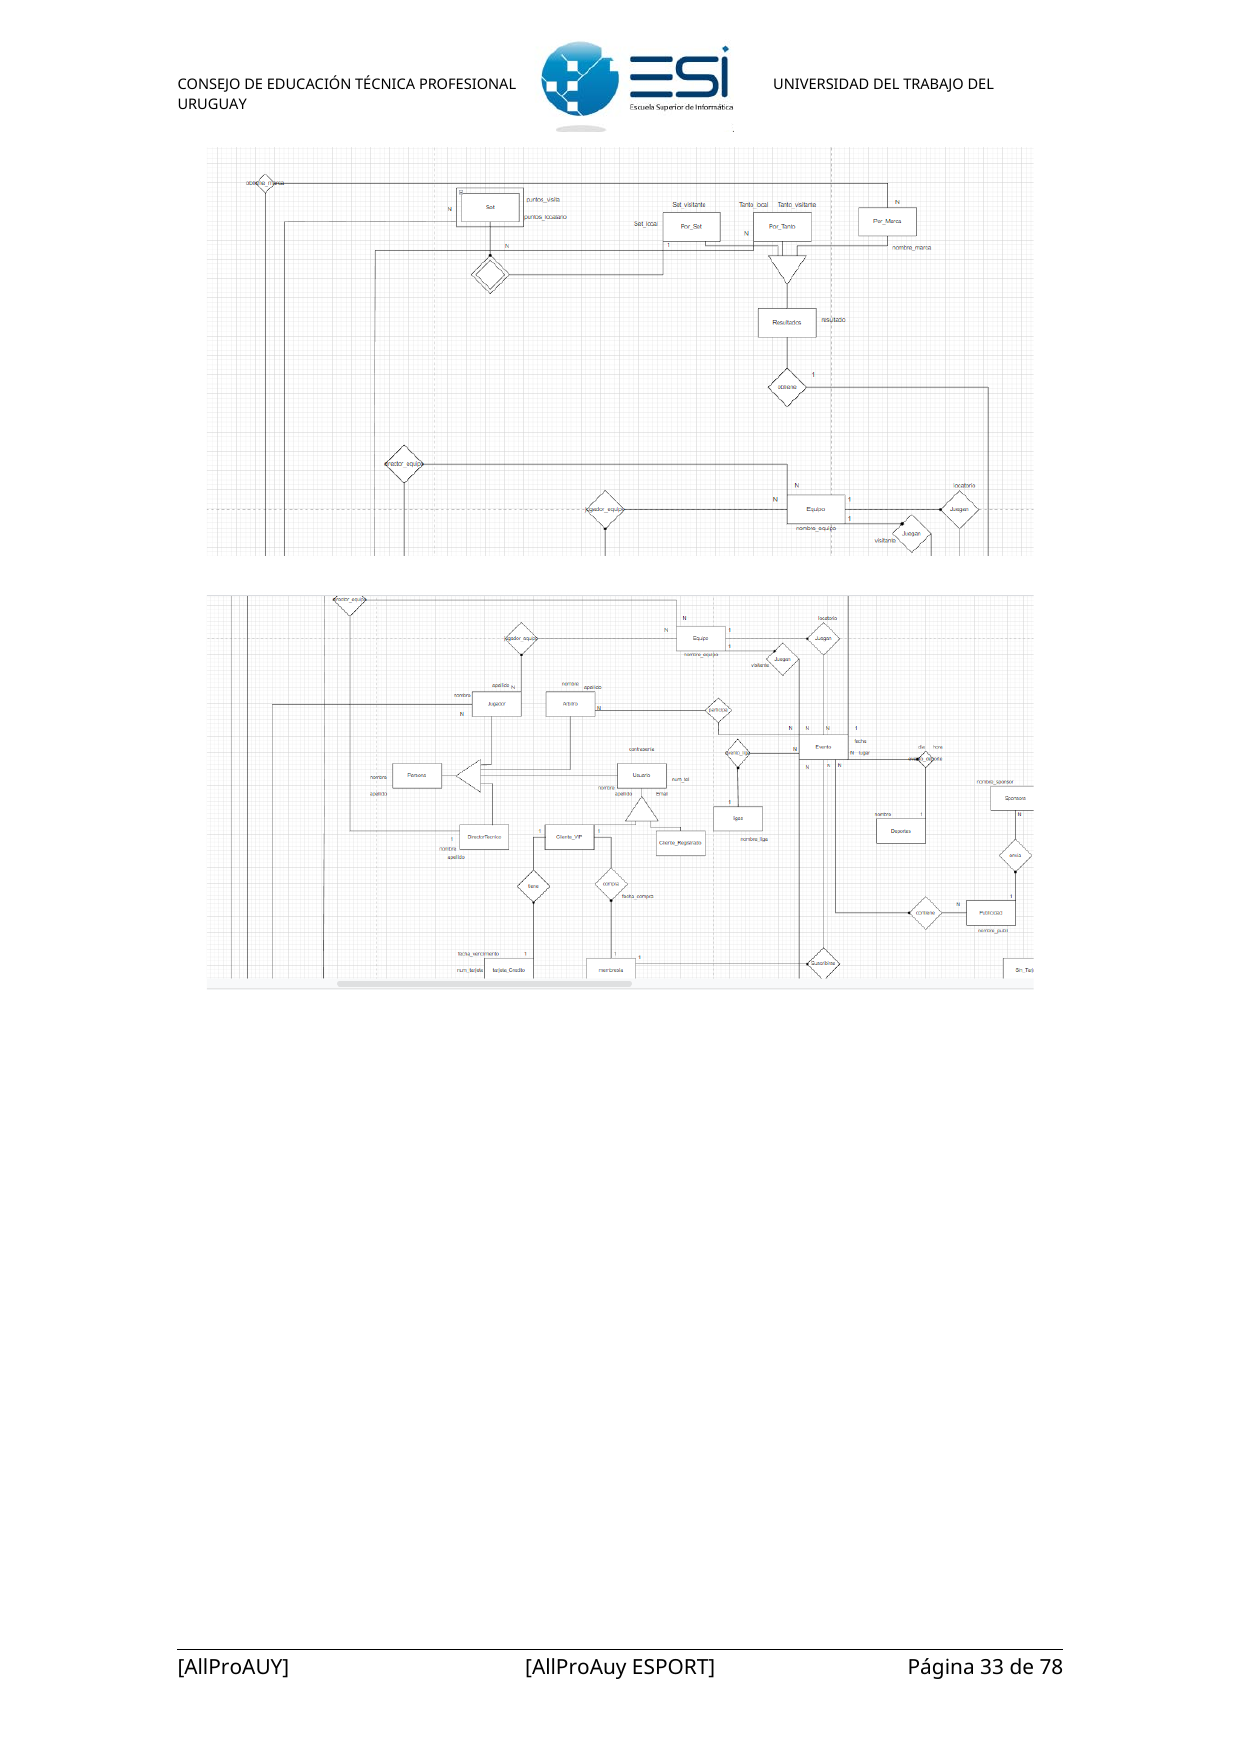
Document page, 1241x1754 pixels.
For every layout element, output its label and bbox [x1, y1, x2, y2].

picture [534, 39, 734, 132]
picture [206, 147, 1034, 556]
picture [206, 595, 1034, 990]
